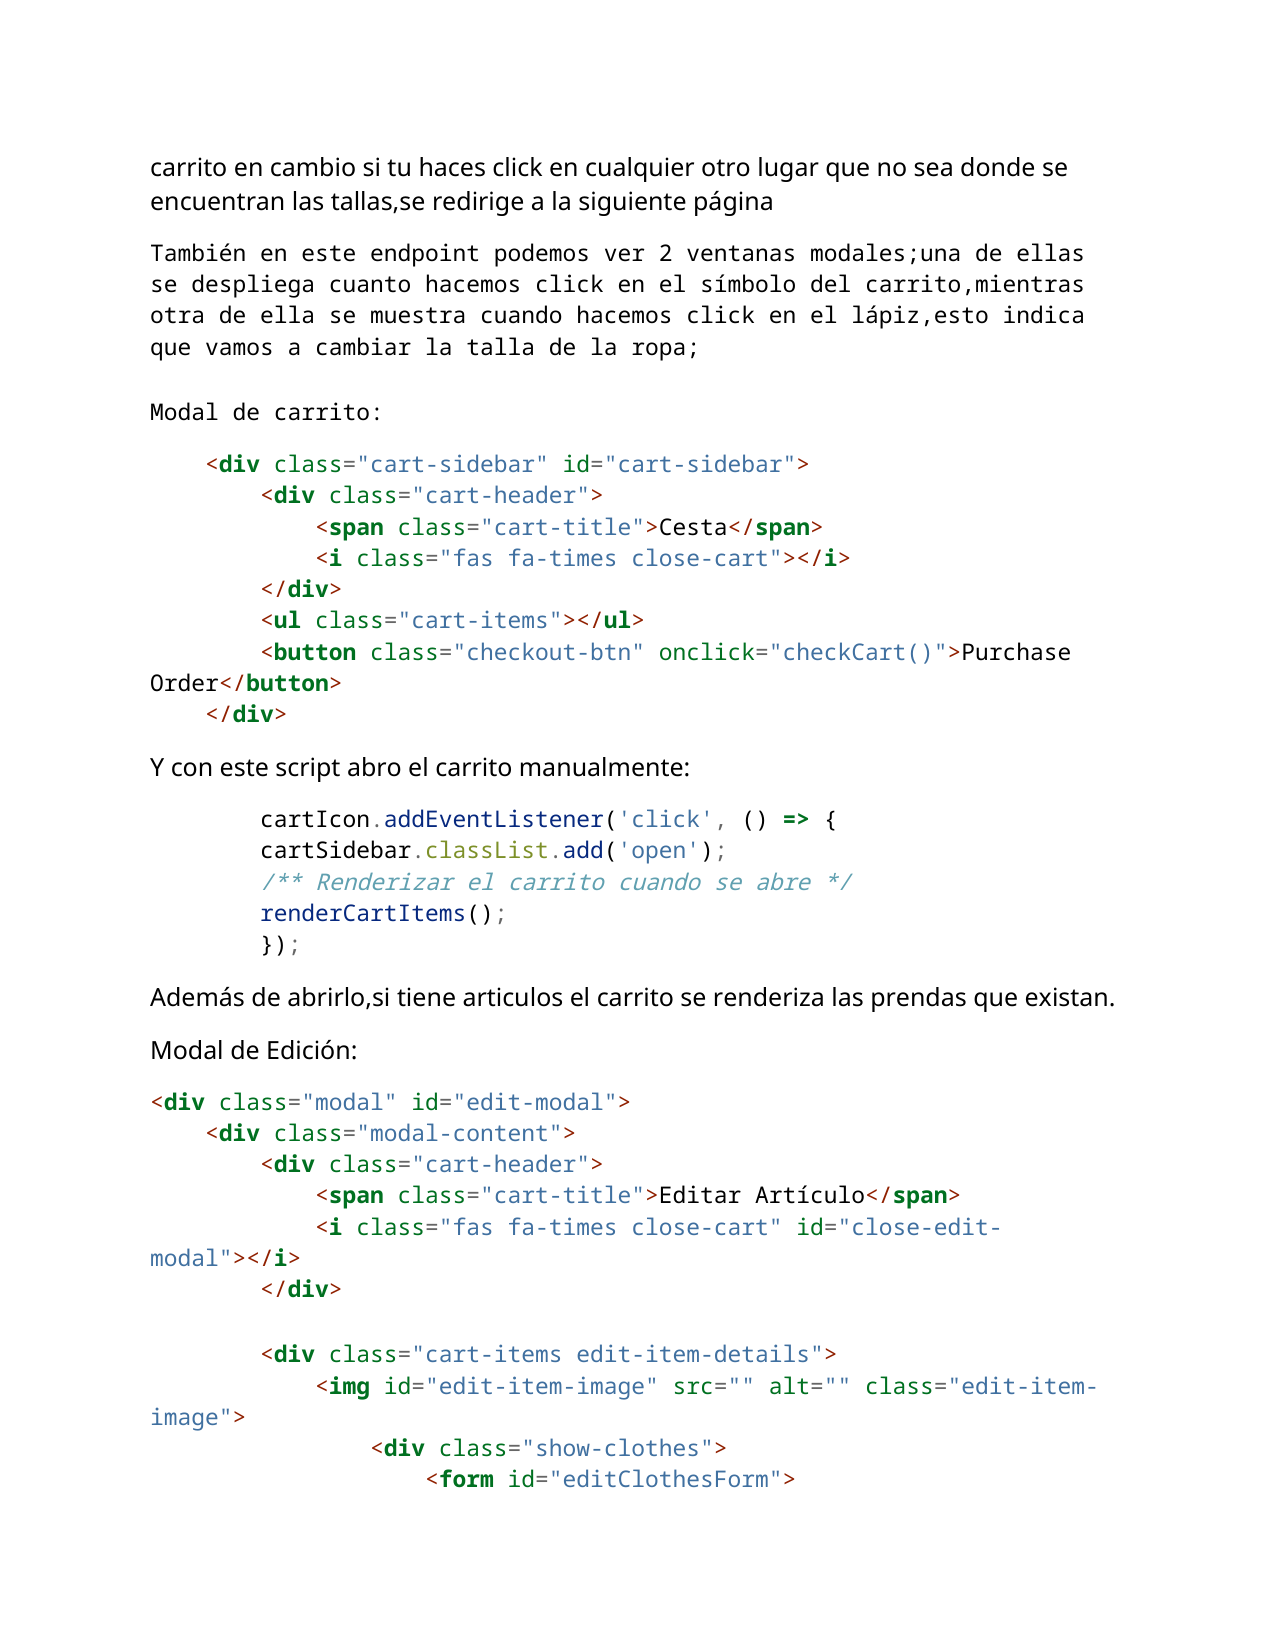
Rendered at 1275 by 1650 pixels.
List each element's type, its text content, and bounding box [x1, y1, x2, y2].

text Y con este script abro el carrito manualmente: [150, 750, 1125, 784]
text Modal de Edición: [150, 1033, 1125, 1067]
text cartIcon.addEventListener('click', () => { cartSidebar.classList.add('open'); /** Renderizar el carrito cuando se abre */ renderCartItems(); }); [150, 803, 1125, 959]
text <div class="cart-sidebar" id="cart-sidebar"> <div class="cart-header"> <span class="cart-title">Cesta</span> <i class="fas fa-times close-cart"></i> </div> <ul class="cart-items"></ul> <button class="checkout-btn" onclick="checkCart()">Purchase Order</button> </div> [150, 448, 1125, 729]
text carrito en cambio si tu haces click en cualquier otro lugar que no sea donde se encuentran las tallas,se redirige a la siguiente página [150, 150, 1125, 218]
text <div class="modal" id="edit-modal"> <div class="modal-content"> <div class="cart-header"> <span class="cart-title">Editar Artículo</span> <i class="fas fa-times close-cart" id="close-edit-modal"></i> </div> <div class="cart-items edit-item-details"> <img id="edit-item-image" src="" alt="" class="edit-item-image"> <div class="show-clothes"> <form id="editClothesForm"> [150, 1086, 1125, 1495]
text Además de abrirlo,si tiene articulos el carrito se renderiza las prendas que existan. [150, 980, 1125, 1014]
text También en este endpoint podemos ver 2 ventanas modales;una de ellas se despliega cuanto hacemos click en el símbolo del carrito,mientras otra de ella se muestra cuando hacemos click en el lápiz,esto indica que vamos a cambiar la talla de la ropa; Modal de carrito: [150, 237, 1125, 427]
